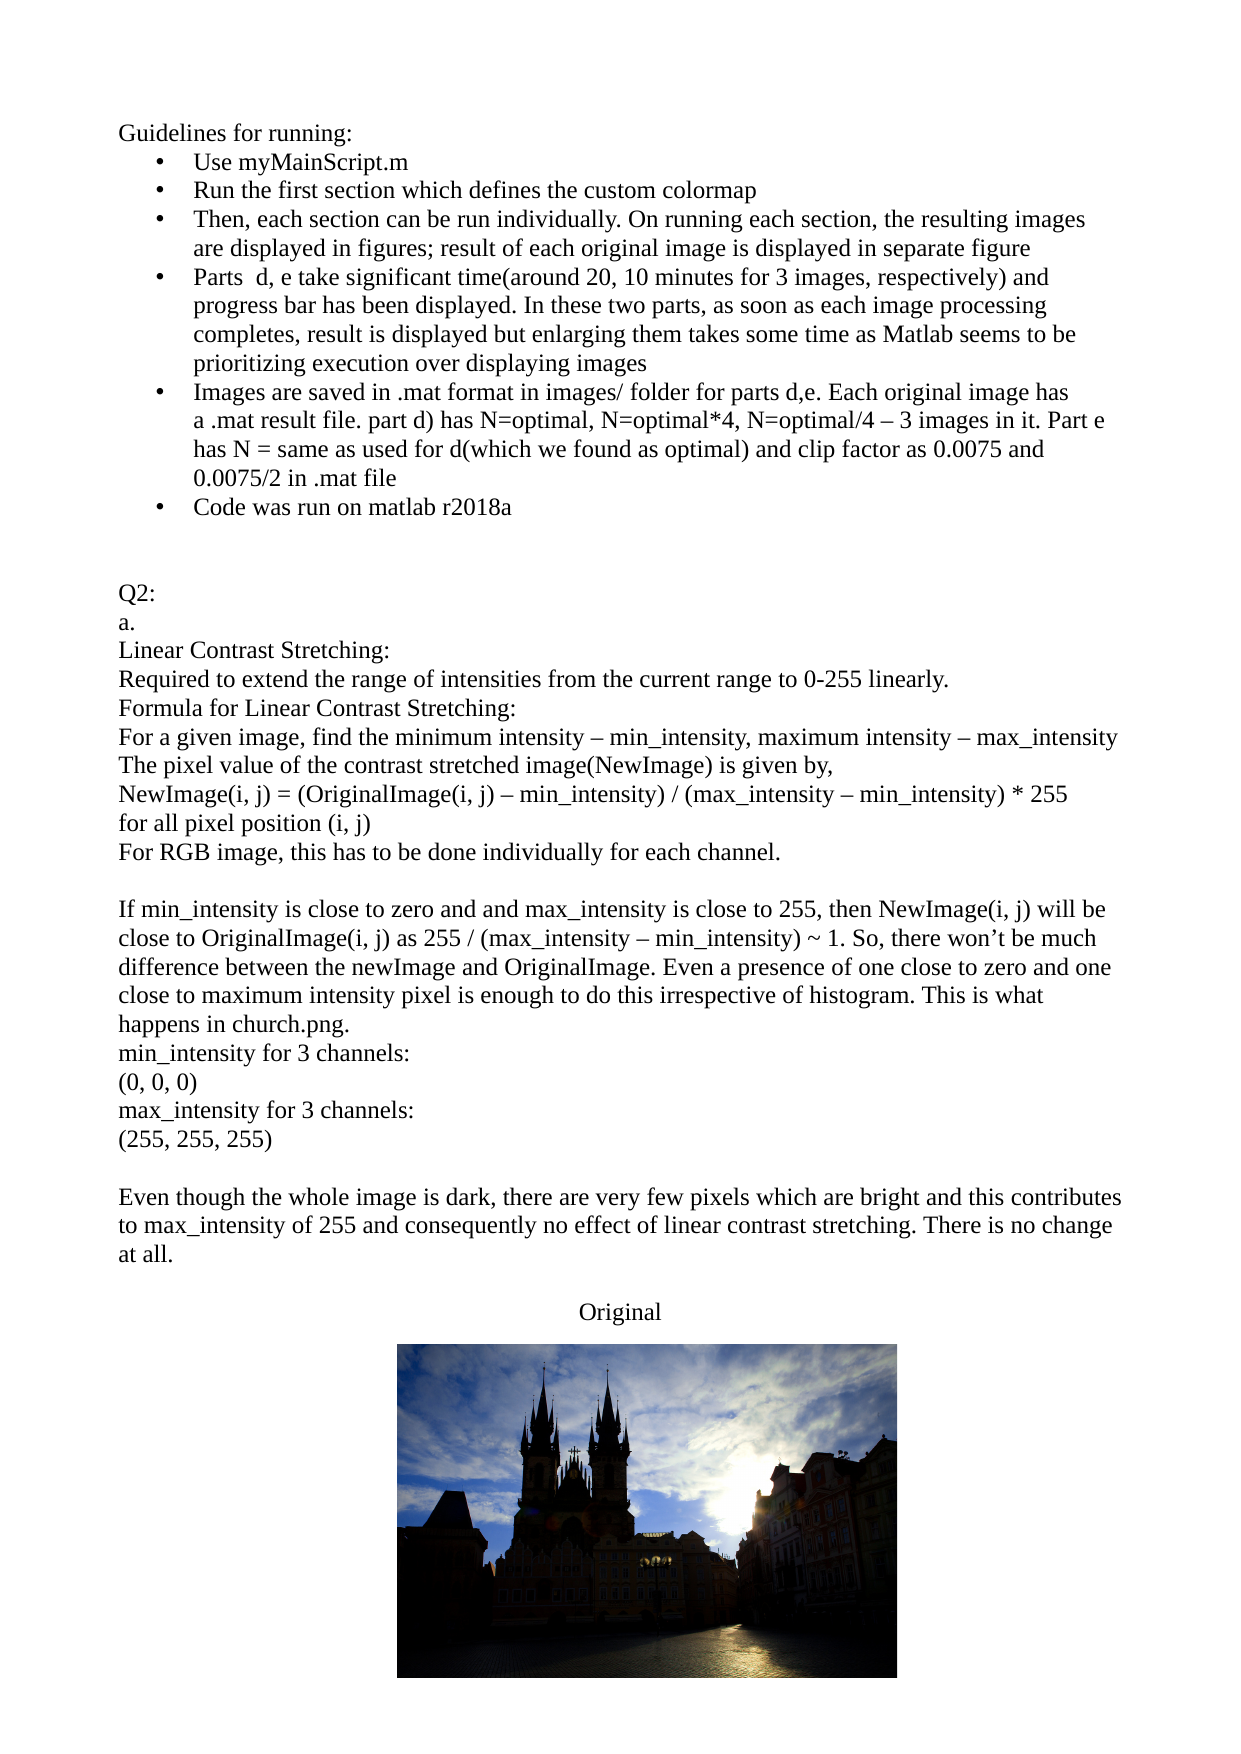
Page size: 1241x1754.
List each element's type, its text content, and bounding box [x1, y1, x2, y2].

text (0, 0, 0) [118, 1067, 1122, 1096]
text NewImage(i, j) = (OriginalImage(i, j) – min_intensity) / (max_intensity – min_intensity) * 255 [118, 779, 1122, 808]
text For a given image, find the minimum intensity – min_intensity, maximum intensity – max_intensity [118, 722, 1122, 751]
text Guidelines for running: [118, 118, 1122, 147]
text Linear Contrast Stretching: [118, 636, 1122, 664]
text Even though the whole image is dark, there are very few pixels which are bright and this contributes to max_intensity of 255 and consequently no effect of linear contrast stretching. There is no change at all. [118, 1153, 1122, 1268]
list Images are saved in .mat format in images/ folder for parts d,e. Each original image has a .mat result file. part d) has N=optimal, N=optimal*4, N=optimal/4 – 3 images in it. Part e has N = same as used for d(which we found as optimal) and clip factor as 0.0075 and 0.0075/2 in .mat file [156, 377, 1122, 492]
text If min_intensity is close to zero and and max_intensity is close to 255, then NewImage(i, j) will be close to OriginalImage(i, j) as 255 / (max_intensity – min_intensity) ~ 1. So, there won’t be much difference between the newImage and OriginalImage. Even a presence of one close to zero and one close to maximum intensity pixel is enough to do this irrespective of histogram. This is what happens in church.png. [118, 894, 1122, 1038]
text The pixel value of the contrast stretched image(NewImage) is given by, [118, 751, 1122, 779]
text min_intensity for 3 channels: [118, 1038, 1122, 1067]
picture [397, 1344, 898, 1678]
text Q2: [118, 578, 1122, 607]
list Then, each section can be run individually. On running each section, the resulting images are displayed in figures; result of each original image is displayed in separate figure [156, 204, 1122, 262]
text Required to extend the range of intensities from the current range to 0-255 linearly. [118, 664, 1122, 693]
list Parts d, e take significant time(around 20, 10 minutes for 3 images, respectively) and progress bar has been displayed. In these two parts, as soon as each image processing completes, result is displayed but enlarging them takes some time as Matlab seems to be prioritizing execution over displaying images [156, 262, 1122, 377]
text a. [118, 607, 1122, 636]
text max_intensity for 3 channels: [118, 1096, 1122, 1124]
text for all pixel position (i, j) [118, 808, 1122, 837]
list Run the first section which defines the custom colormap [156, 176, 1122, 204]
list Use myMainScript.m [156, 147, 1122, 176]
list Code was run on matlab r2018a [156, 492, 1122, 521]
text For RGB image, this has to be done individually for each channel. [118, 837, 1122, 866]
text (255, 255, 255) [118, 1124, 1122, 1153]
text Original [118, 1297, 1122, 1326]
text Formula for Linear Contrast Stretching: [118, 693, 1122, 722]
